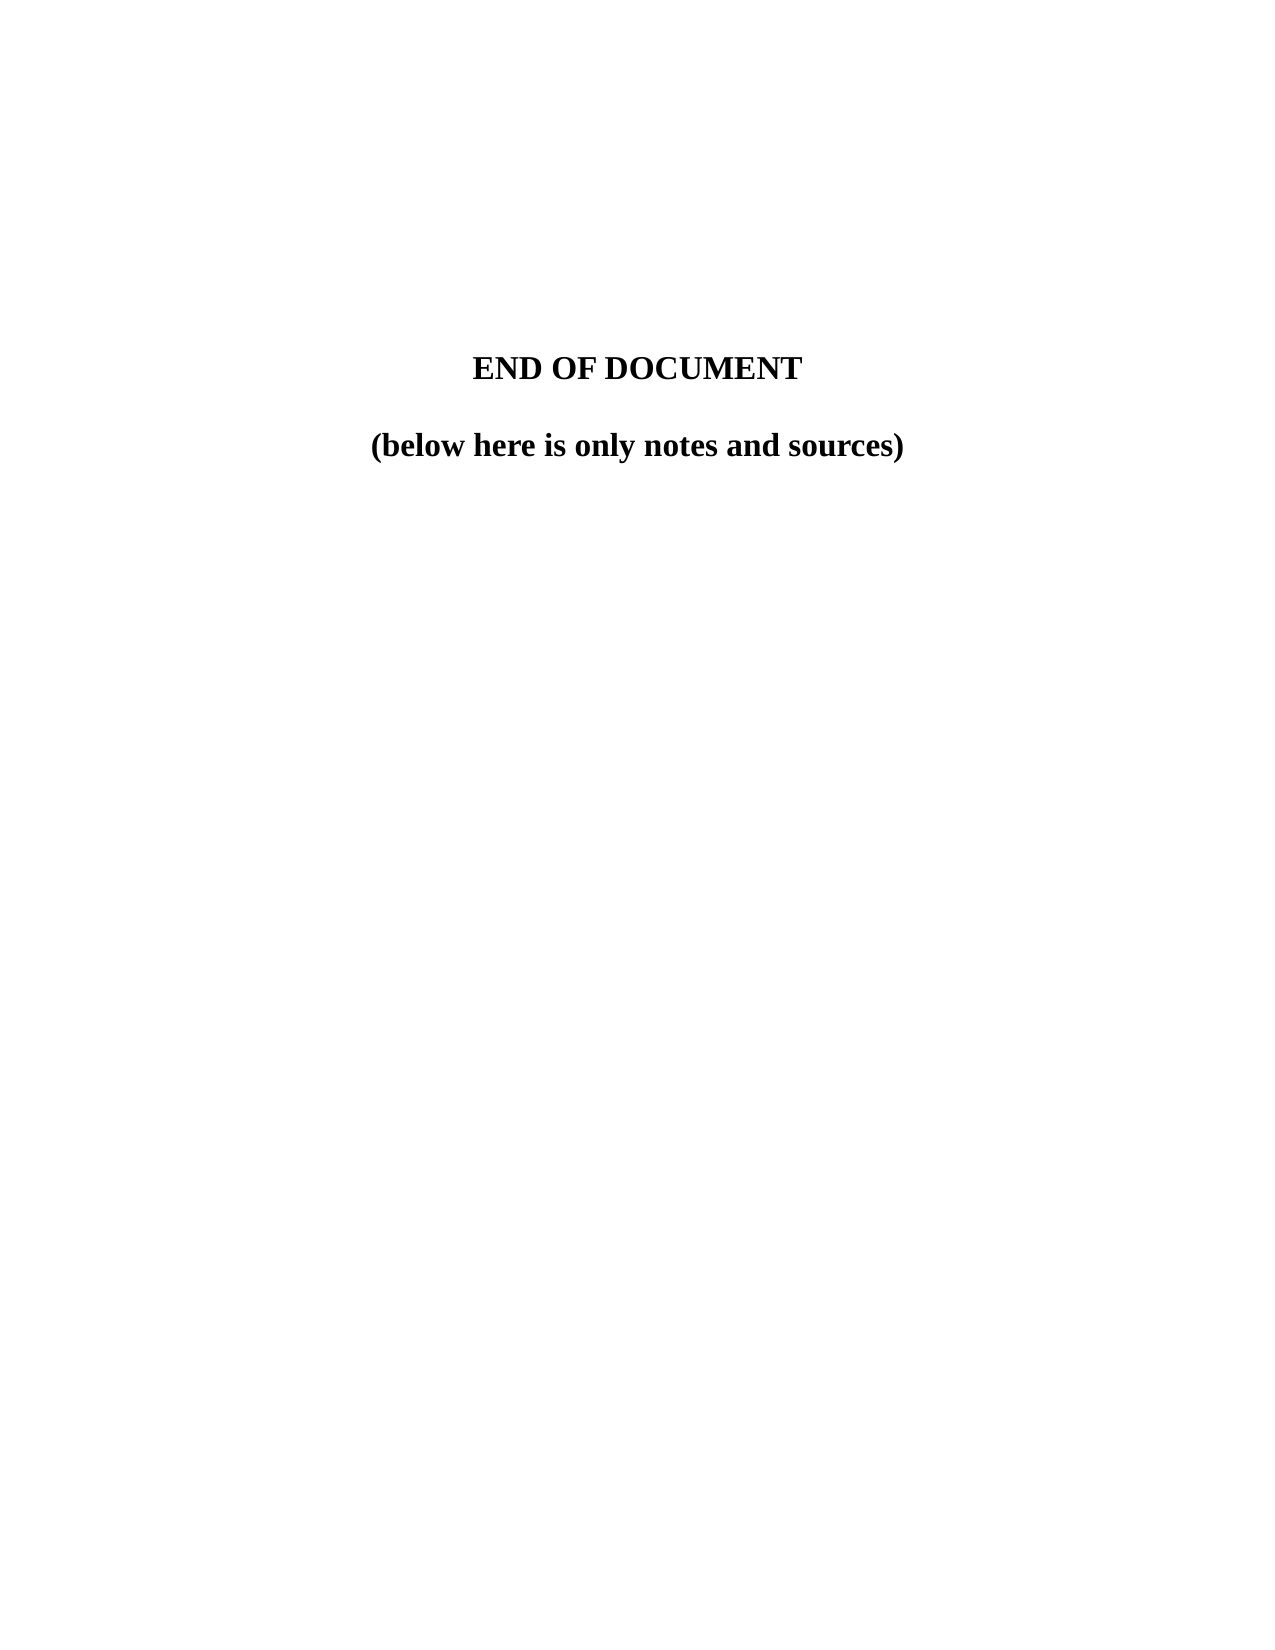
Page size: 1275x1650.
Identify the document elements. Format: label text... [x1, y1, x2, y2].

text (below here is only notes and sources) [118, 425, 1157, 463]
text END OF DOCUMENT [118, 348, 1157, 386]
